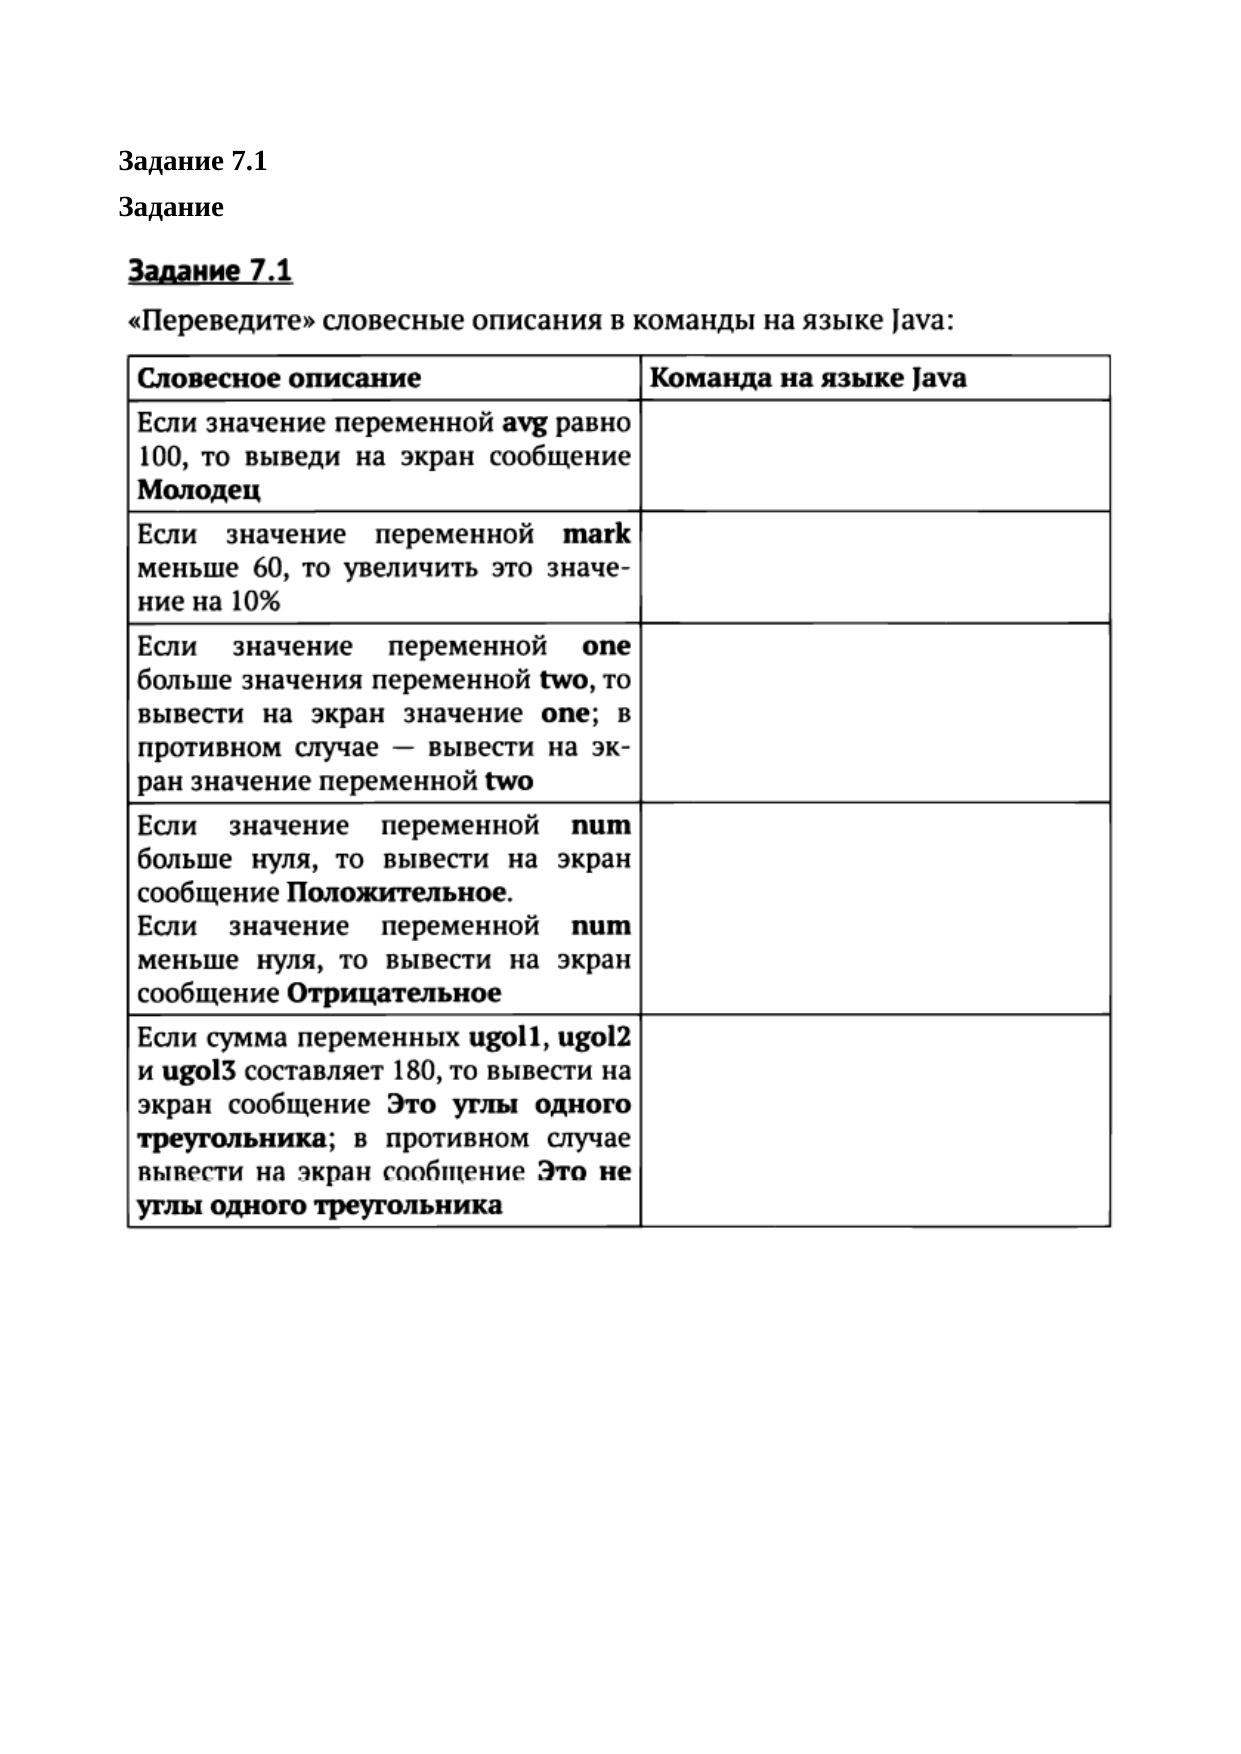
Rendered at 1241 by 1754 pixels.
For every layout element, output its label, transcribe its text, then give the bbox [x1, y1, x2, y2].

subtitle Задание 7.1 [118, 143, 1122, 177]
subtitle Задание [118, 189, 1122, 223]
picture [118, 251, 1123, 1244]
